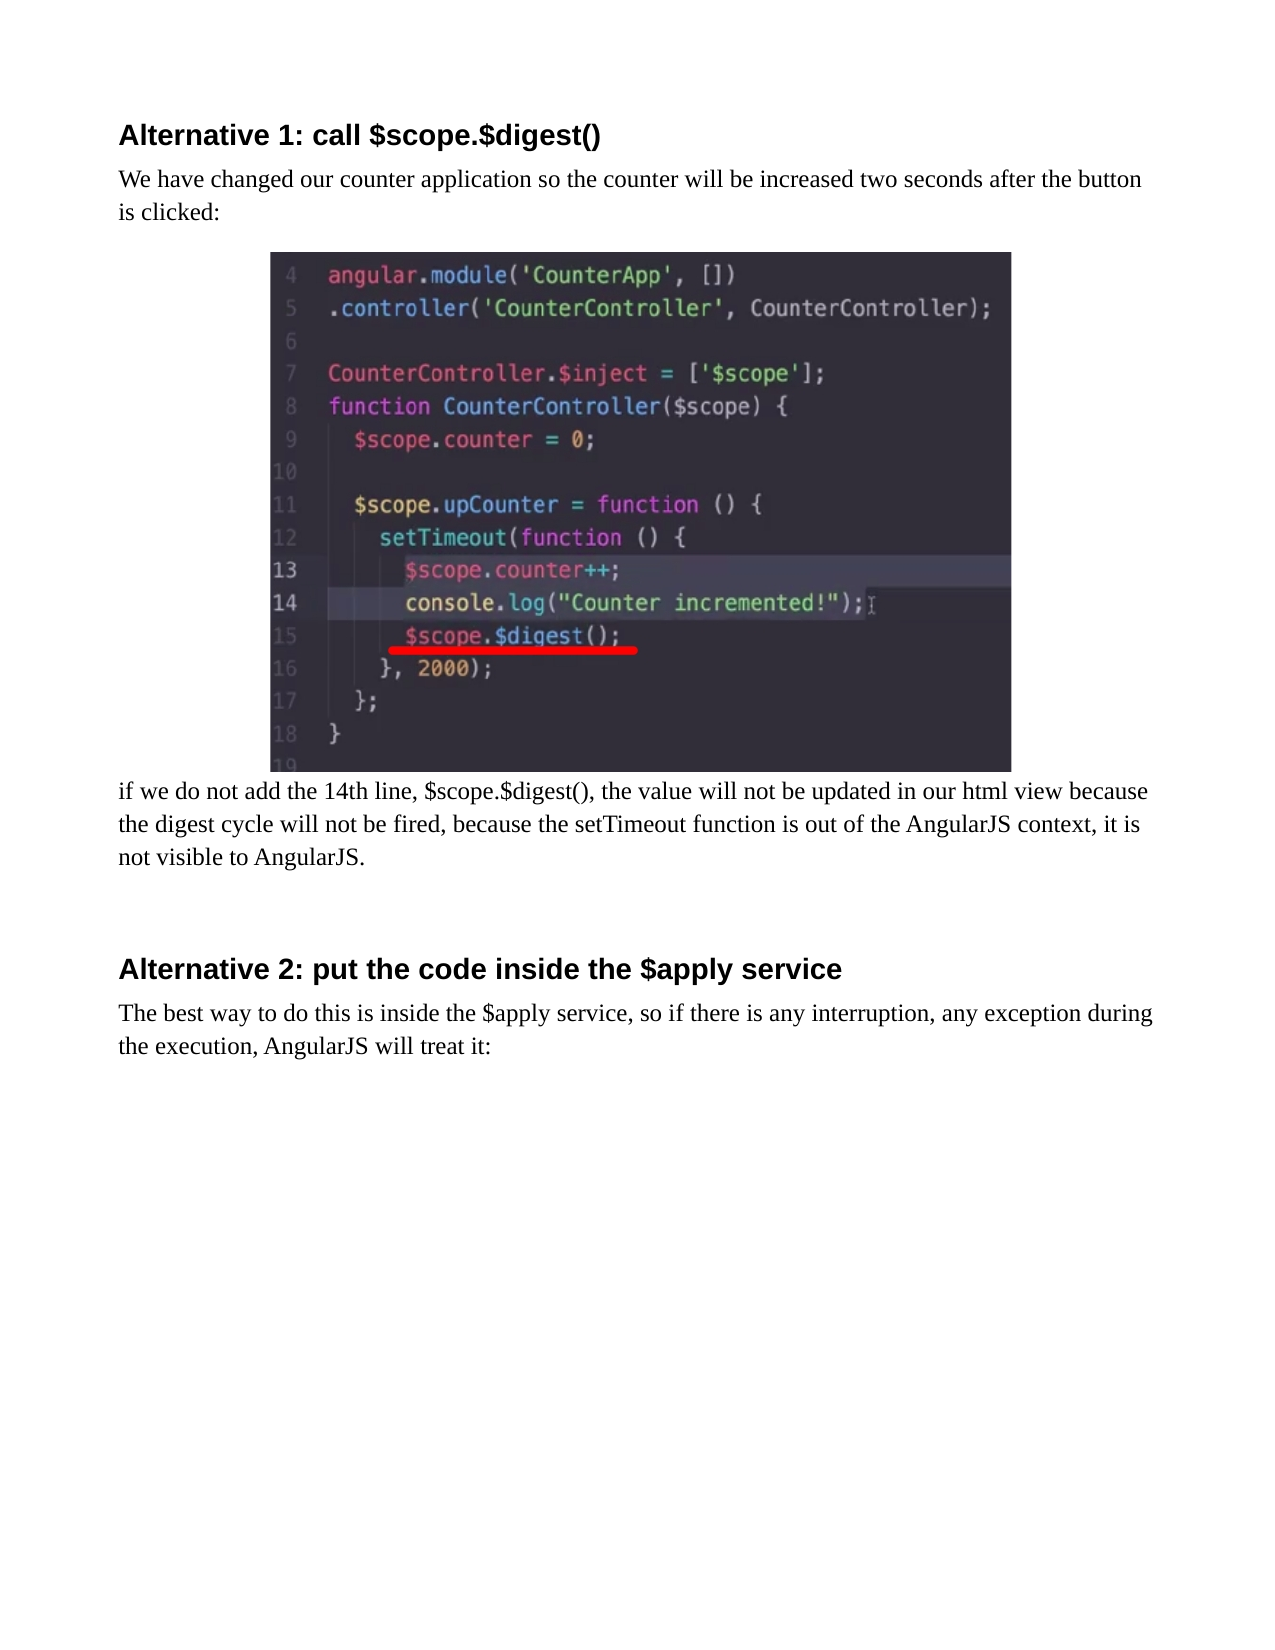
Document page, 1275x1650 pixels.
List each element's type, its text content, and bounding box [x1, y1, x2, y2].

text The best way to do this is inside the $apply service, so if there is any interruption, any exception during the execution, AngularJS will treat it: [118, 998, 1157, 1059]
text if we do not add the 14th line, $scope.$digest(), the value will not be updated in our html view because the digest cycle will not be fired, because the setTimeout function is out of the AngularJS context, it is not visible to AngularJS. [118, 245, 1157, 871]
text We have changed our counter application so the counter will be increased two seconds after the button is clicked: [118, 164, 1157, 226]
subtitle Alternative 2: put the code inside the $apply service [118, 952, 1157, 985]
subtitle Alternative 1: call $scope.$digest() [118, 118, 1157, 152]
picture [270, 252, 1012, 772]
